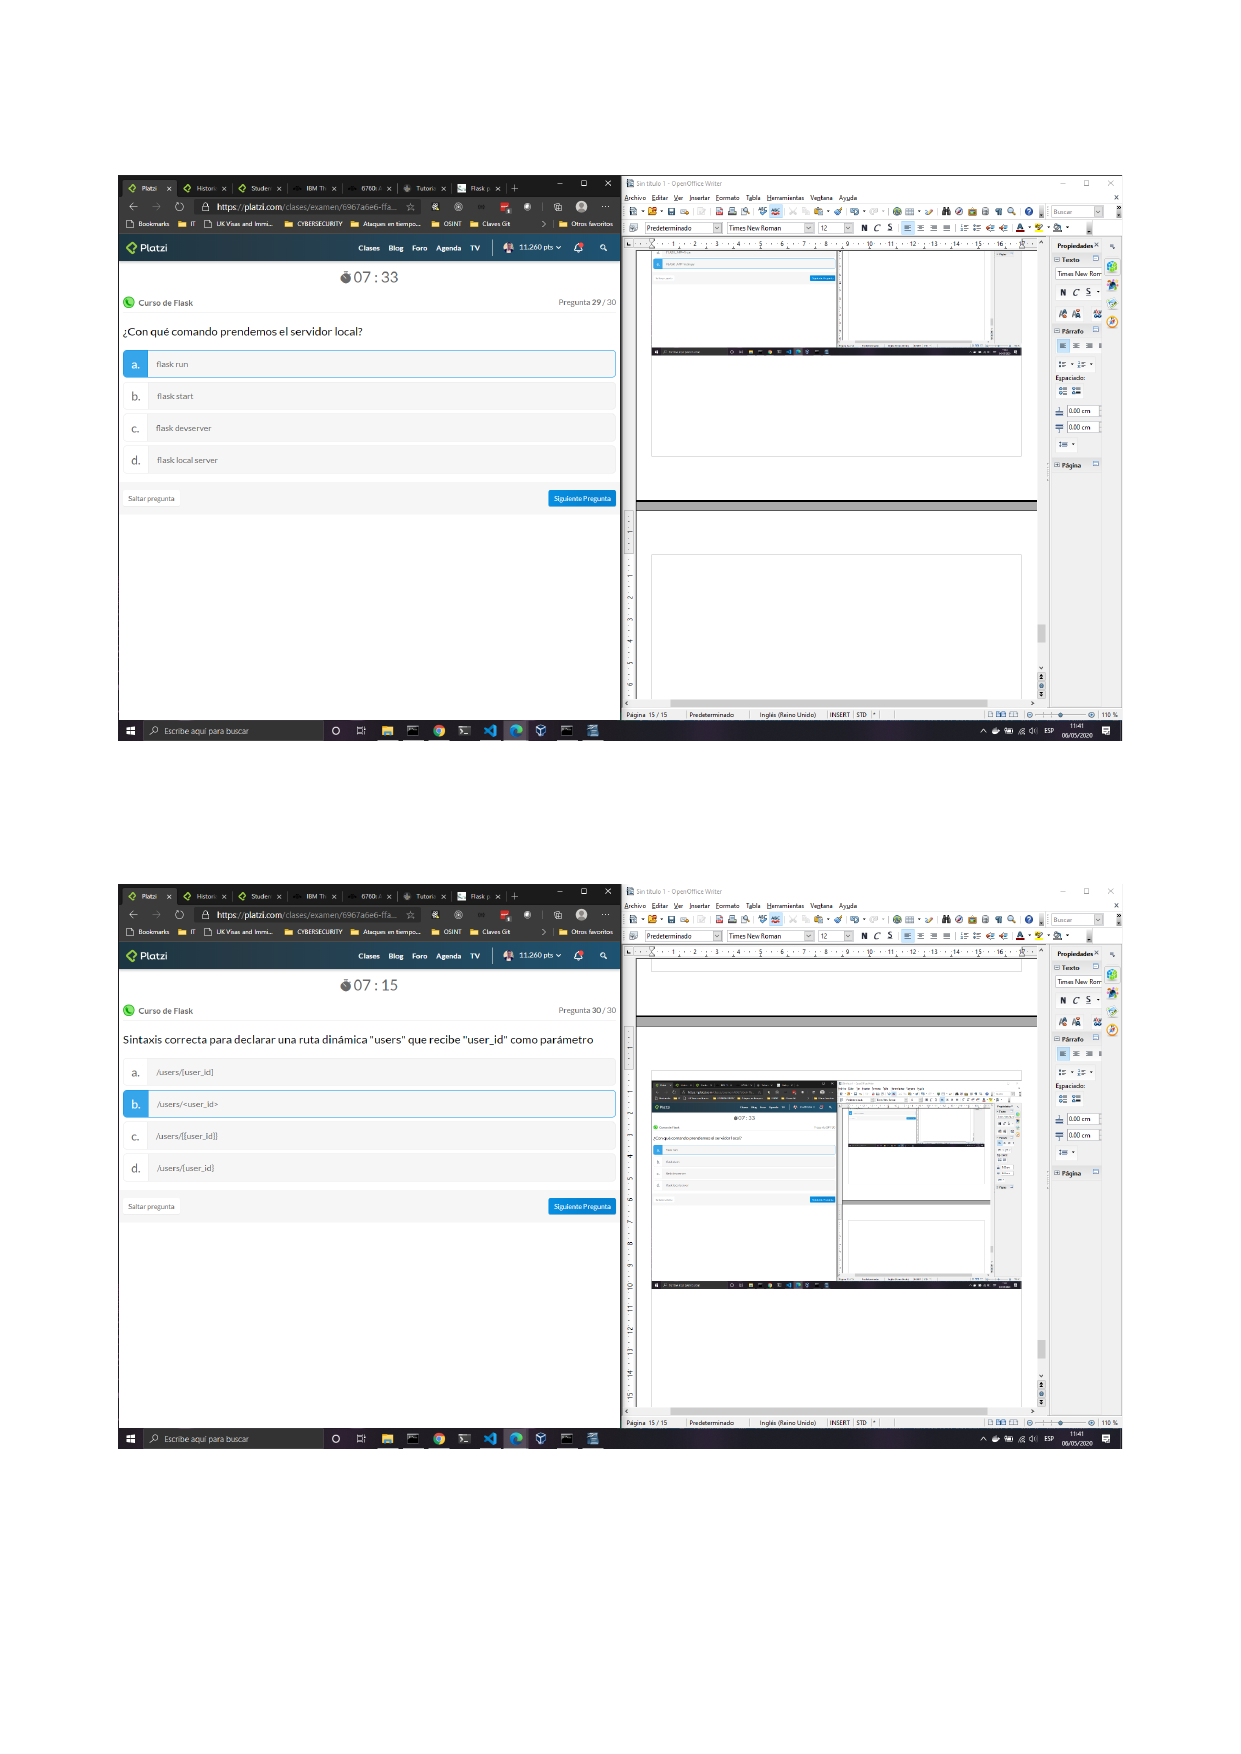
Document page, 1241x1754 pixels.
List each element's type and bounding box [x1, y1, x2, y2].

picture [118, 884, 1123, 1449]
picture [118, 175, 1123, 741]
